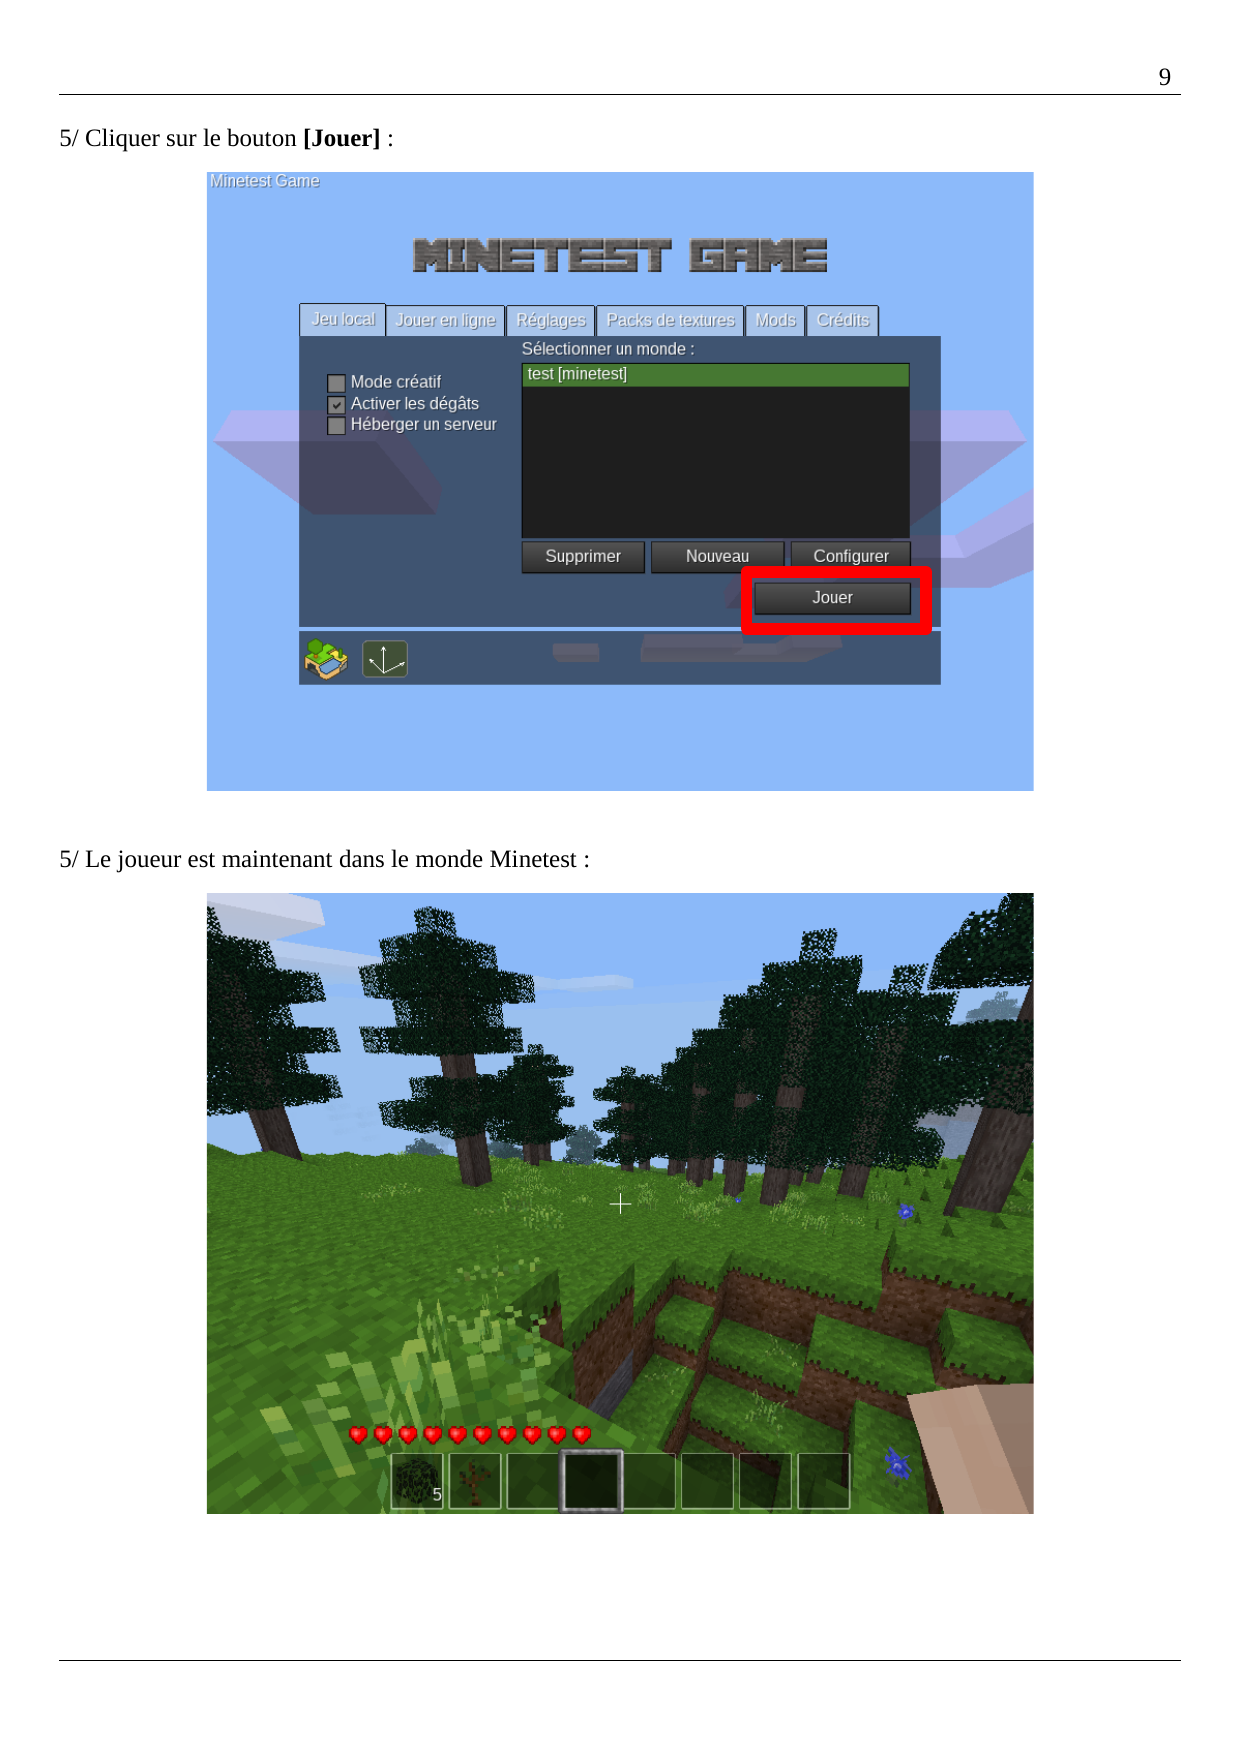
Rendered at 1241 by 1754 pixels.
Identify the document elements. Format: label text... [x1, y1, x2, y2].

picture [206, 172, 1034, 791]
text 5/ Le joueur est maintenant dans le monde Minetest : [59, 844, 1181, 873]
text 5/ Cliquer sur le bouton [Jouer] : [59, 123, 1181, 152]
picture [206, 893, 1034, 1514]
